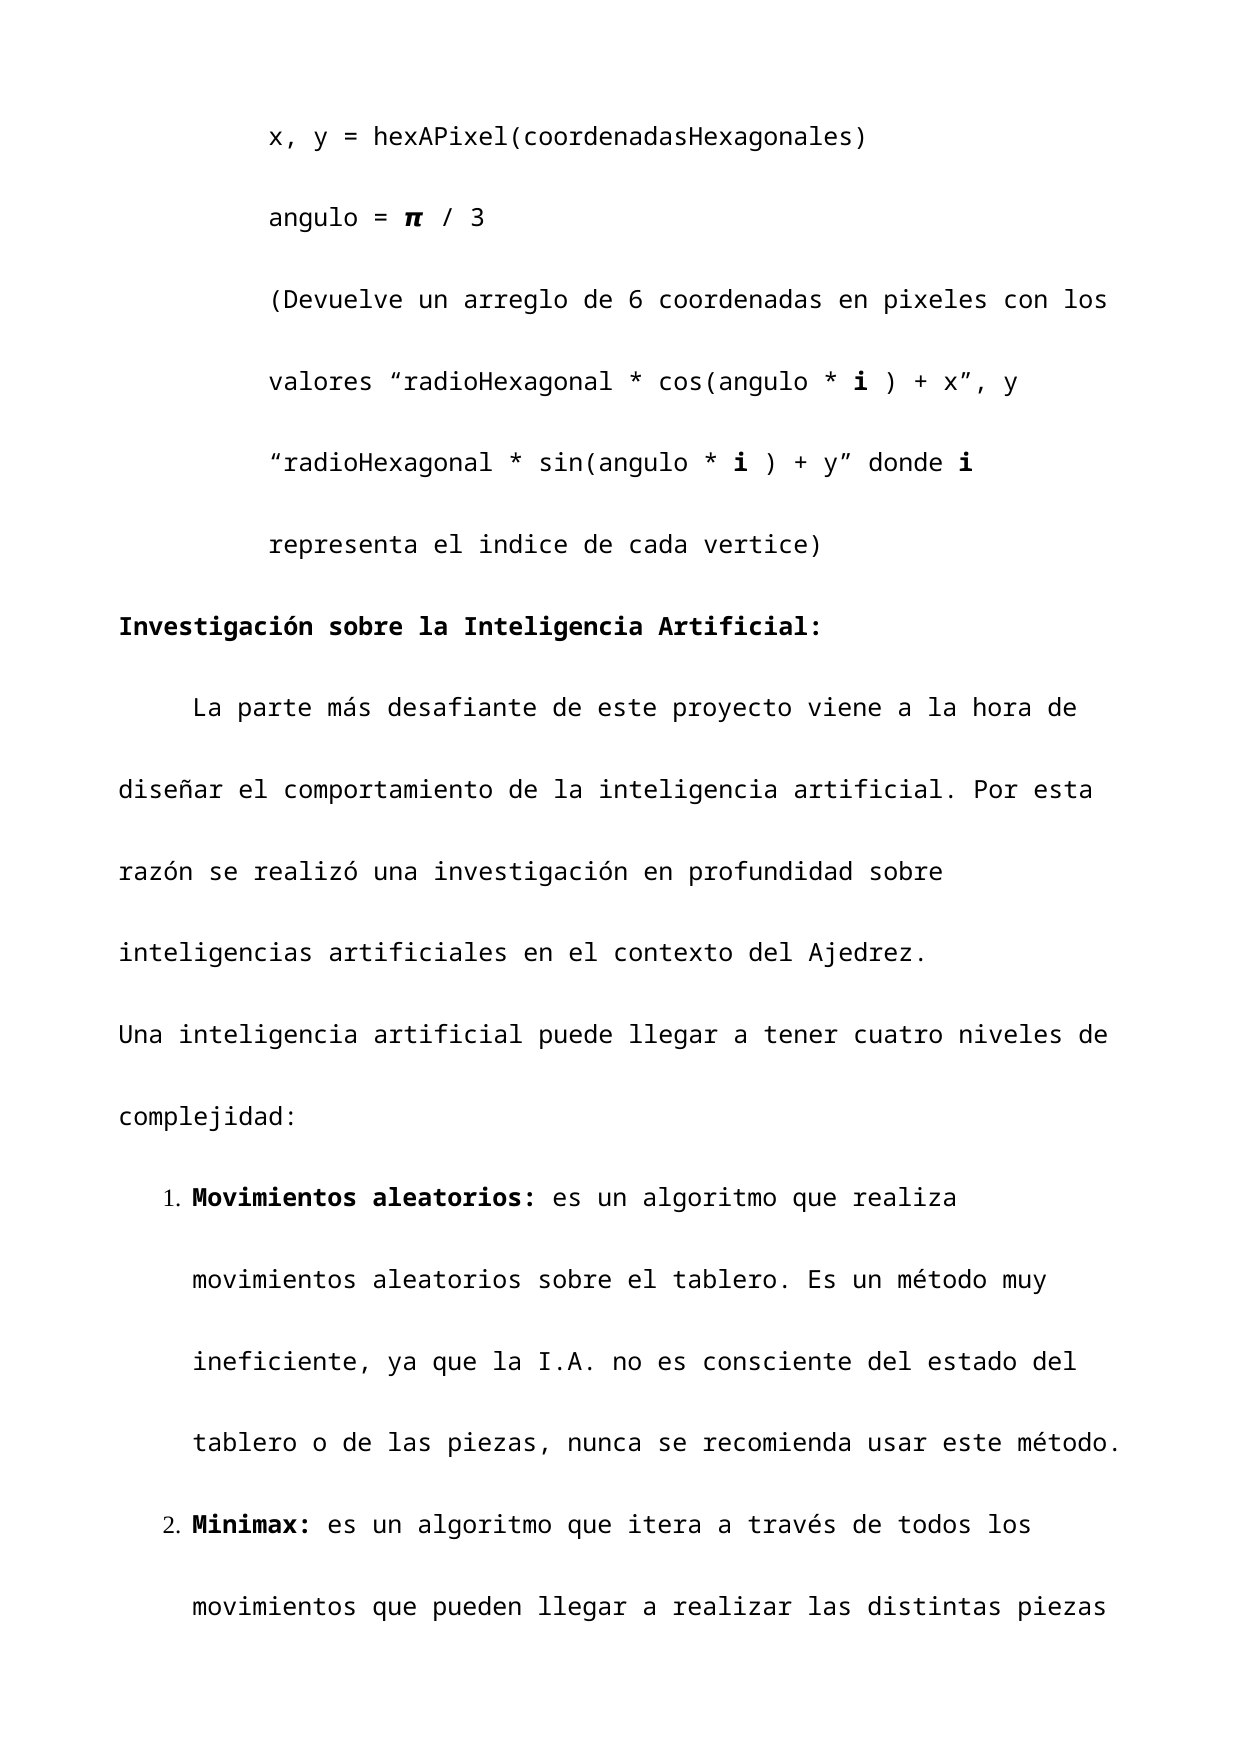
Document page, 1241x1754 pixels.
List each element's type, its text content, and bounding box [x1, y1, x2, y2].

subtitle Investigación sobre la Inteligencia Artificial: [118, 608, 1122, 642]
list Movimientos aleatorios: es un algoritmo que realiza movimientos aleatorios sobre el tablero. Es un método muy ineficiente, ya que la I.A. no es consciente del estado del tablero o de las piezas, nunca se recomienda usar este método. [162, 1180, 1122, 1459]
list Minimax: es un algoritmo que itera a través de todos los movimientos que pueden llegar a realizar las distintas piezas [162, 1506, 1122, 1622]
text Una inteligencia artificial puede llegar a tener cuatro niveles de complejidad: [118, 1016, 1122, 1132]
text (Devuelve un arreglo de 6 coordenadas en pixeles con los valores “radioHexagonal * cos(angulo * i ) + x”, y “radioHexagonal * sin(angulo * i ) + y” donde i representa el indice de cada vertice) [268, 281, 1122, 561]
text angulo = 𝞹 / 3 [193, 200, 1122, 234]
text La parte más desafiante de este proyecto viene a la hora de diseñar el comportamiento de la inteligencia artificial. Por esta razón se realizó una investigación en profundidad sobre inteligencias artificiales en el contexto del Ajedrez. [118, 690, 1122, 969]
text x, y = hexAPixel(coordenadasHexagonales) [193, 118, 1122, 152]
